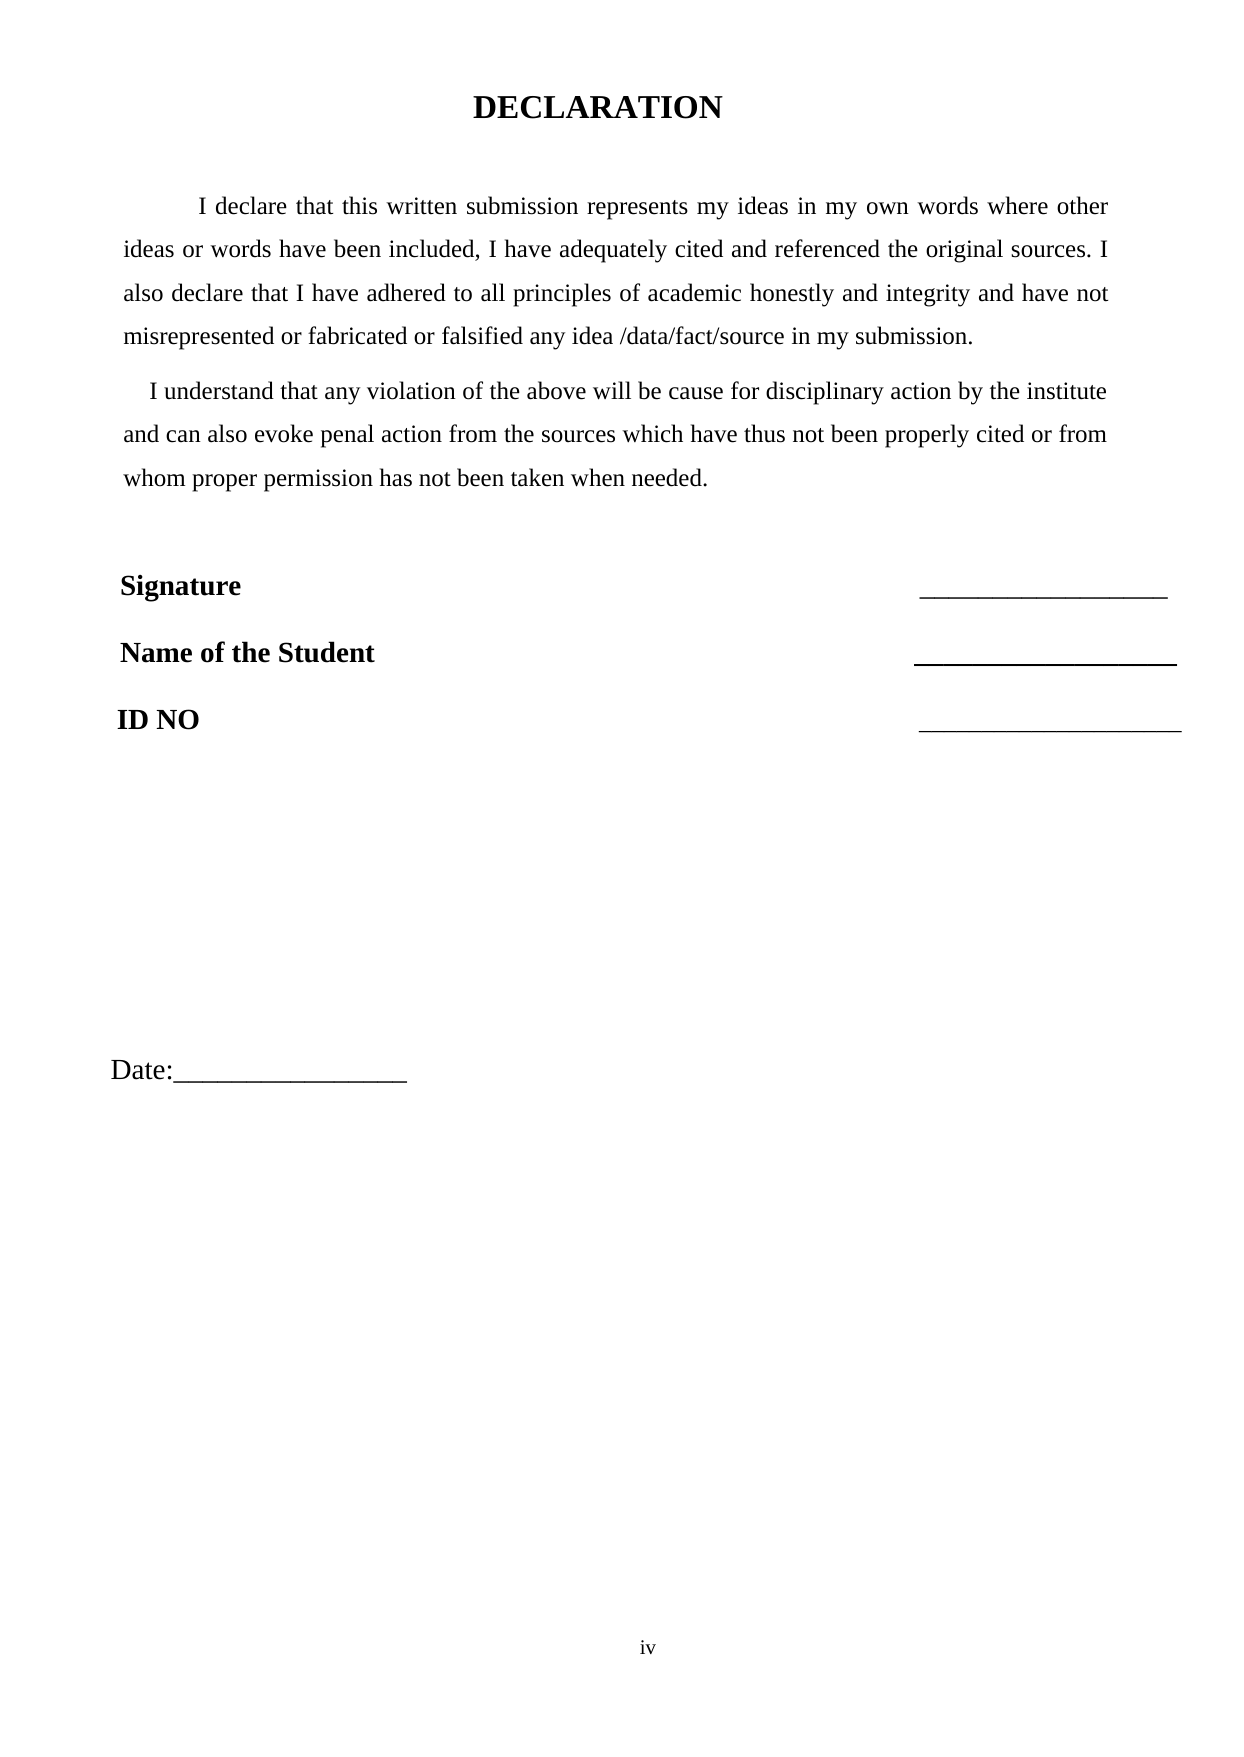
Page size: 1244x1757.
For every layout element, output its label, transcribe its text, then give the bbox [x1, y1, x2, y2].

text ID NO _____________________ [98, 702, 1183, 736]
text DECLARATION [98, 87, 1183, 125]
text I declare that this written submission represents my ideas in my own words where other ideas or words have been included, I have adequately cited and referenced the original sources. I also declare that I have adhered to all principles of academic honestly and integrity and have not misrepresented or fabricated or falsified any idea /data/fact/source in my submission. [123, 191, 1109, 349]
text Name of the Student __________________ [98, 635, 1183, 669]
text I understand that any violation of the above will be cause for disciplinary action by the institute and can also evoke penal action from the sources which have thus not been properly cited or from whom proper permission has not been taken when needed. [123, 376, 1109, 491]
text Signature _________________ [98, 568, 1183, 602]
text Date:________________ [98, 1052, 1183, 1086]
